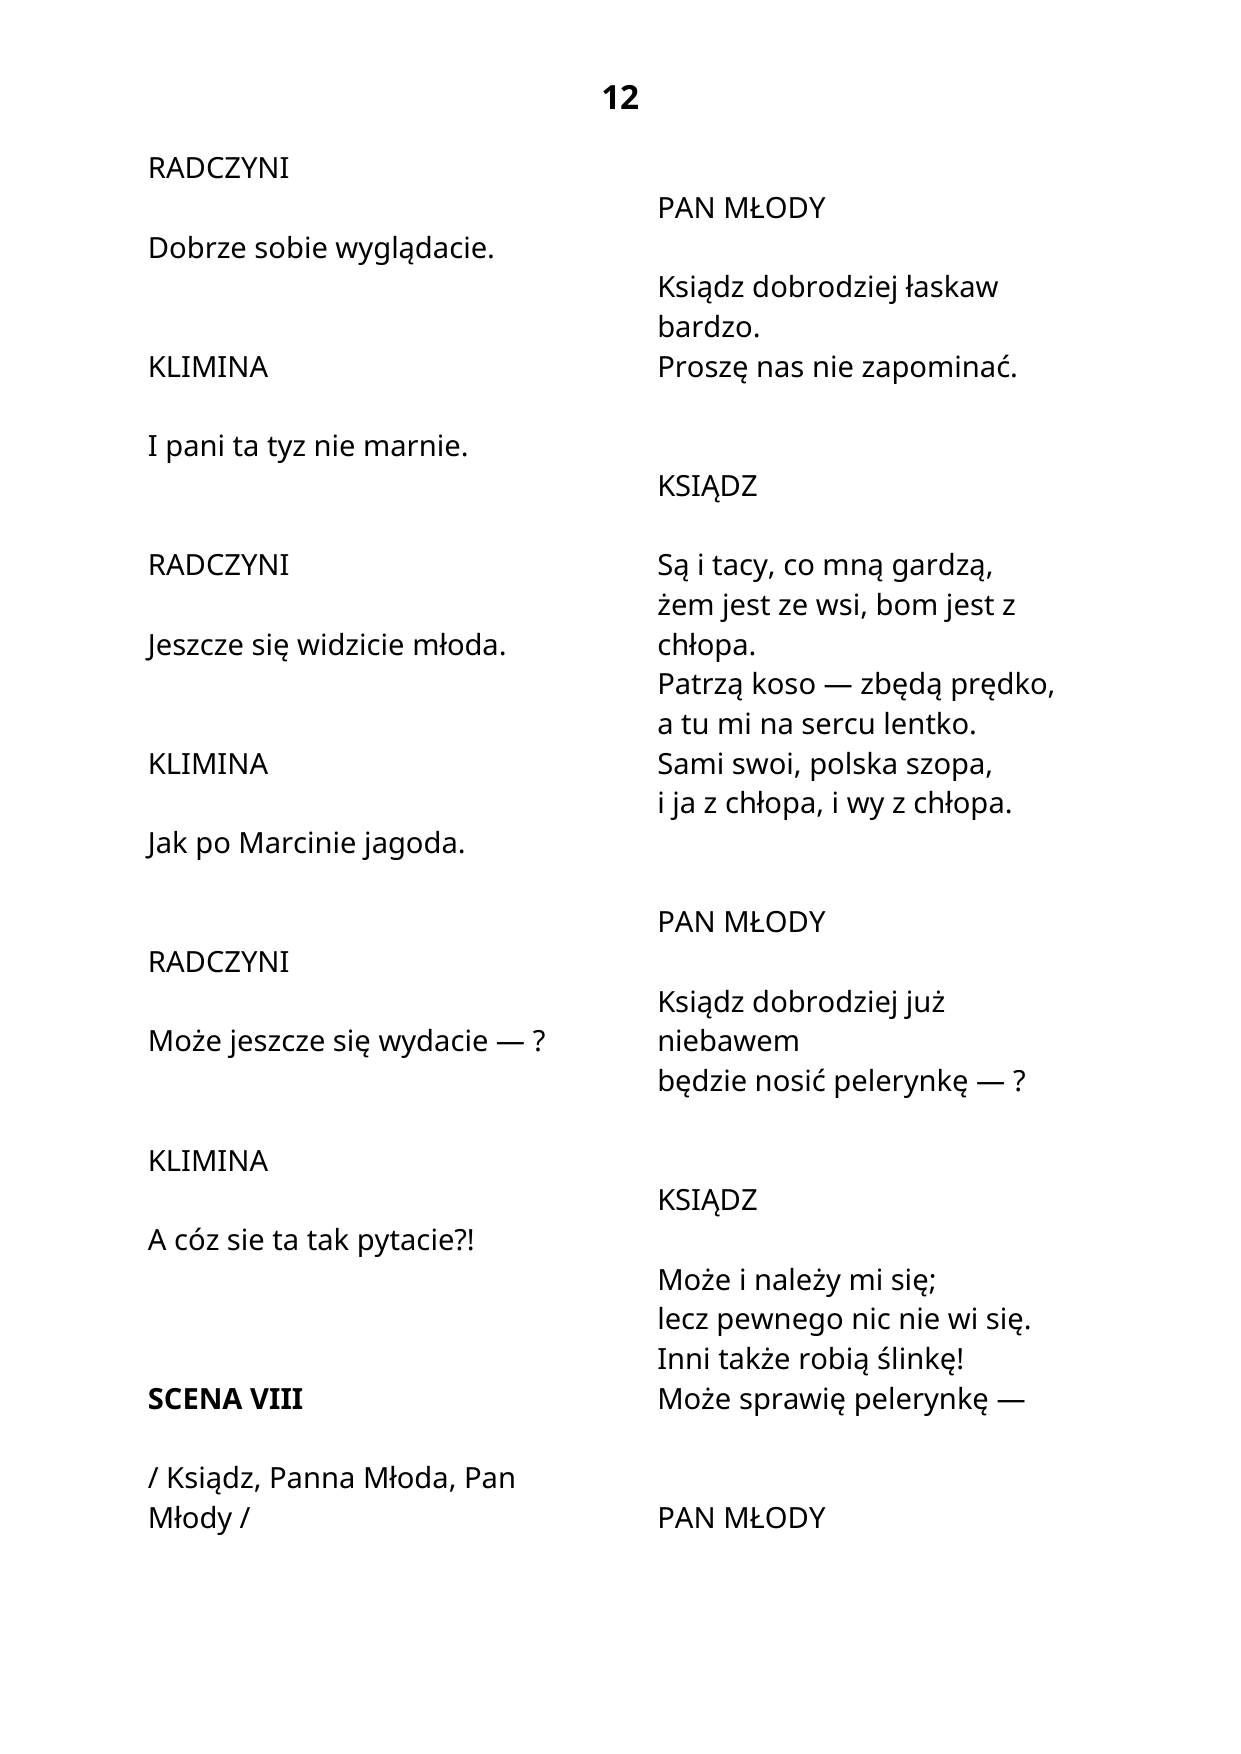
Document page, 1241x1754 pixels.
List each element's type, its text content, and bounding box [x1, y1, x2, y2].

text KSIĄDZ [657, 465, 1093, 505]
text SCENA VIII [148, 1378, 583, 1418]
text RADCZYNI [148, 941, 583, 981]
text Może i należy mi się; [657, 1259, 1093, 1298]
text I pani ta tyz nie marnie. [148, 425, 583, 465]
text Proszę nas nie zapominać. [657, 346, 1093, 386]
text i ja z chłopa, i wy z chłopa. [657, 783, 1093, 822]
text Inni także robią ślinkę! [657, 1338, 1093, 1378]
text A cóz sie ta tak pytacie?! [148, 1219, 583, 1259]
text Ksiądz dobrodziej już niebawem [657, 981, 1093, 1060]
text KLIMINA [148, 1140, 583, 1179]
text RADCZYNI [148, 544, 583, 584]
text / Ksiądz, Panna Młoda, Pan Młody / [148, 1457, 583, 1537]
text PAN MŁODY [657, 902, 1093, 941]
text Ksiądz dobrodziej łaskaw bardzo. [657, 267, 1093, 346]
text Patrzą koso — zbędą prędko, [657, 663, 1093, 703]
text lecz pewnego nic nie wi się. [657, 1298, 1093, 1338]
text żem jest ze wsi, bom jest z chłopa. [657, 584, 1093, 663]
text Może sprawię pelerynkę — [657, 1378, 1093, 1418]
text PAN MŁODY [657, 1497, 1093, 1537]
text KLIMINA [148, 346, 583, 386]
text Jeszcze się widzicie młoda. [148, 624, 583, 663]
text KSIĄDZ [657, 1179, 1093, 1219]
text będzie nosić pelerynkę — ? [657, 1060, 1093, 1100]
text PAN MŁODY [657, 187, 1093, 227]
text Są i tacy, co mną gardzą, [657, 544, 1093, 584]
text Jak po Marcinie jagoda. [148, 822, 583, 862]
text a tu mi na sercu lentko. [657, 703, 1093, 743]
text Dobrze sobie wyglądacie. [148, 227, 583, 267]
text Może jeszcze się wydacie — ? [148, 1021, 583, 1060]
text RADCZYNI [148, 148, 583, 187]
text KLIMINA [148, 743, 583, 783]
text Sami swoi, polska szopa, [657, 743, 1093, 783]
